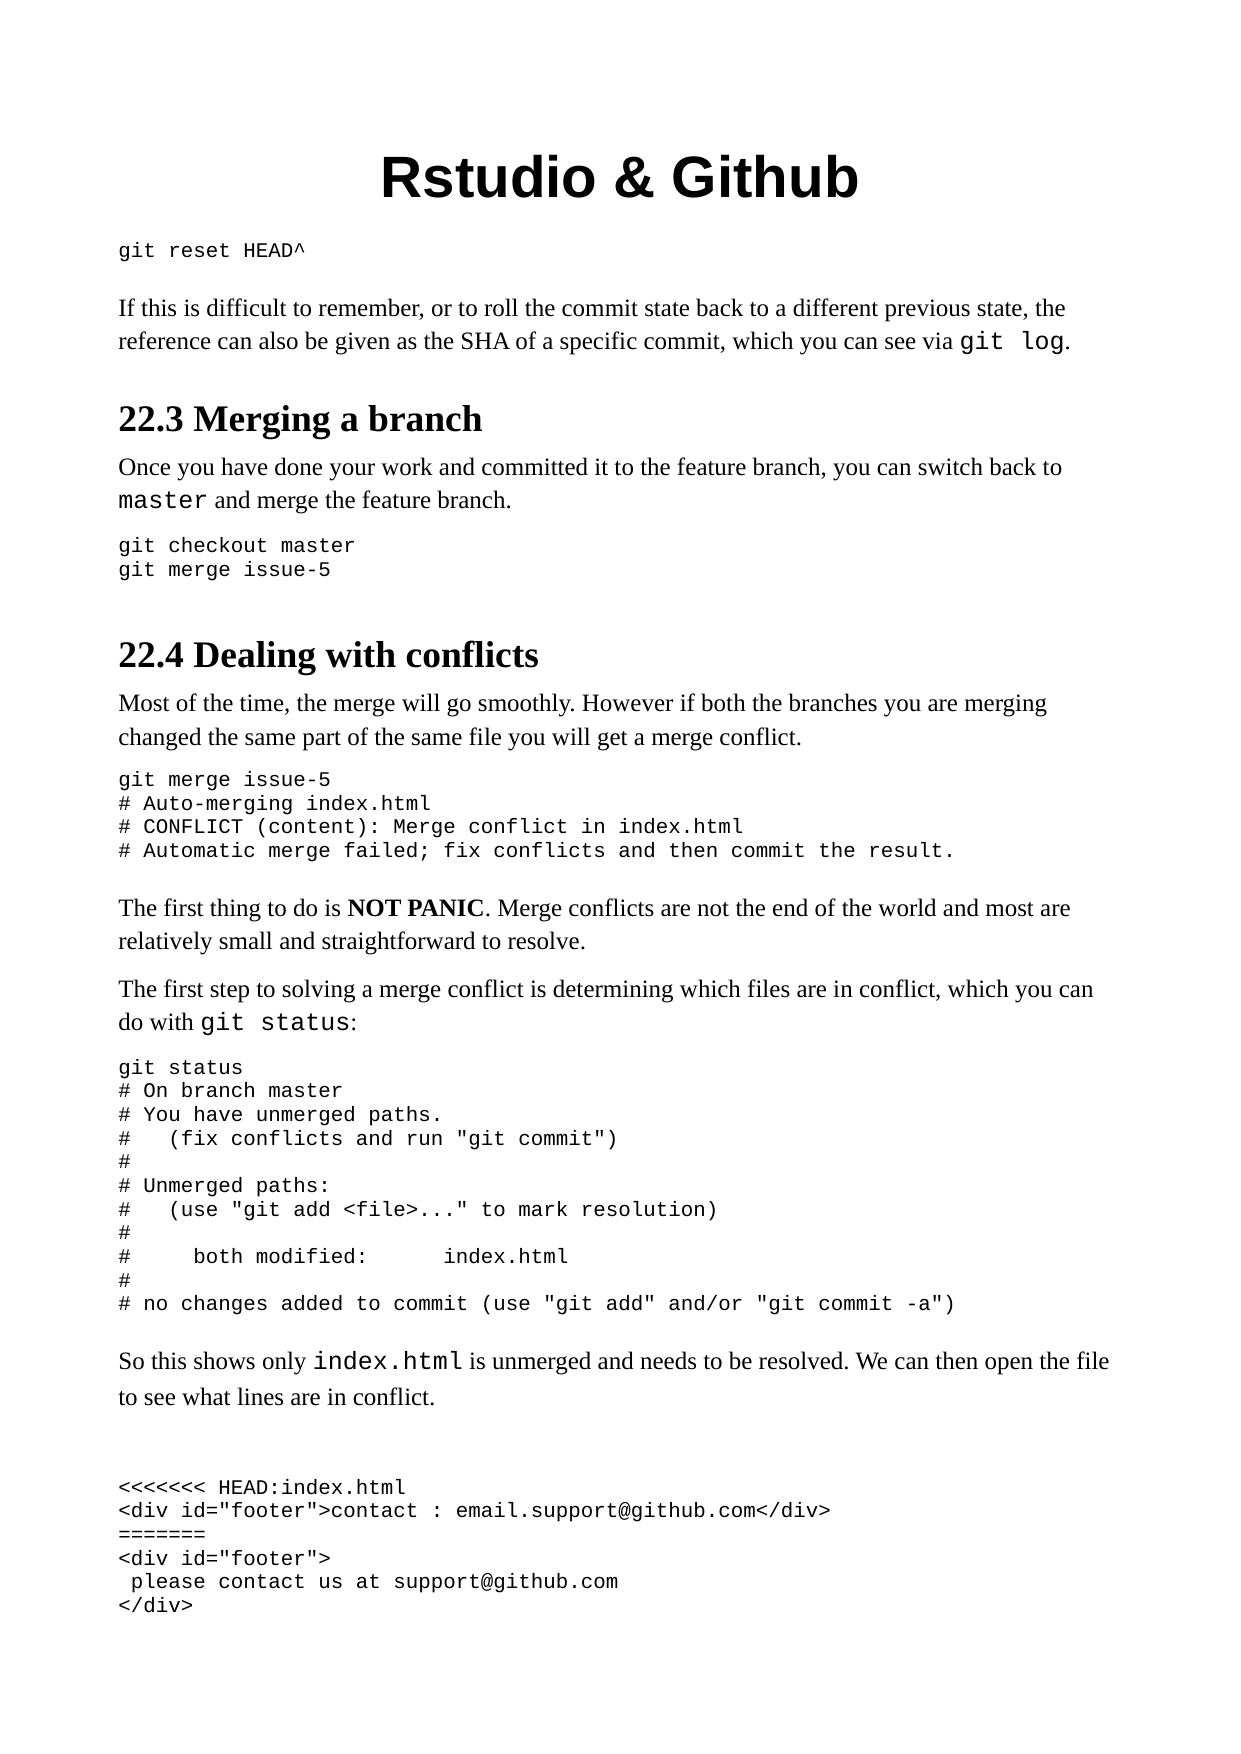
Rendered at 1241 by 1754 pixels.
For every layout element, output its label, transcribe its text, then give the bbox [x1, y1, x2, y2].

text # [118, 1151, 1122, 1175]
text # Unmerged paths: [118, 1175, 1122, 1199]
text # [118, 1270, 1122, 1293]
text <div id="footer">contact : email.support@github.com</div> [118, 1500, 1122, 1524]
text # On branch master [118, 1081, 1122, 1104]
text Once you have done your work and committed it to the feature branch, you can switch back to master and merge the feature branch. [118, 452, 1122, 516]
text please contact us at support@github.com [118, 1571, 1122, 1595]
subtitle 22.3 Merging a branch [118, 397, 1122, 440]
text # [118, 1222, 1122, 1246]
text So this shows only index.html is unmerged and needs to be resolved. We can then open the file to see what lines are in conflict. [118, 1346, 1122, 1410]
text git merge issue-5 [118, 769, 1122, 793]
text git checkout master [118, 535, 1122, 559]
text git reset HEAD^ [118, 240, 1122, 263]
text # (fix conflicts and run "git commit") [118, 1128, 1122, 1151]
text # (use "git add <file>..." to mark resolution) [118, 1199, 1122, 1222]
text Most of the time, the merge will go smoothly. However if both the branches you are merging changed the same part of the same file you will get a merge conflict. [118, 688, 1122, 750]
text # both modified: index.html [118, 1246, 1122, 1270]
text <div id="footer"> [118, 1548, 1122, 1571]
text # Automatic merge failed; fix conflicts and then commit the result. [118, 840, 1122, 864]
text git merge issue-5 [118, 559, 1122, 583]
text </div> [118, 1595, 1122, 1619]
text # CONFLICT (content): Merge conflict in index.html [118, 816, 1122, 840]
text The first step to solving a merge conflict is determining which files are in conflict, which you can do with git status: [118, 974, 1122, 1038]
text The first thing to do is NOT PANIC. Merge conflicts are not the end of the world and most are relatively small and straightforward to resolve. [118, 893, 1122, 955]
subtitle 22.4 Dealing with conflicts [118, 633, 1122, 676]
text # no changes added to commit (use "git add" and/or "git commit -a") [118, 1293, 1122, 1317]
text # You have unmerged paths. [118, 1104, 1122, 1128]
text git status [118, 1057, 1122, 1081]
text ======= [118, 1524, 1122, 1548]
text If this is difficult to remember, or to roll the commit state back to a different previous state, the reference can also be given as the SHA of a specific commit, which you can see via git log. [118, 293, 1122, 357]
text # Auto-merging index.html [118, 793, 1122, 816]
text <<<<<<< HEAD:index.html [118, 1477, 1122, 1500]
